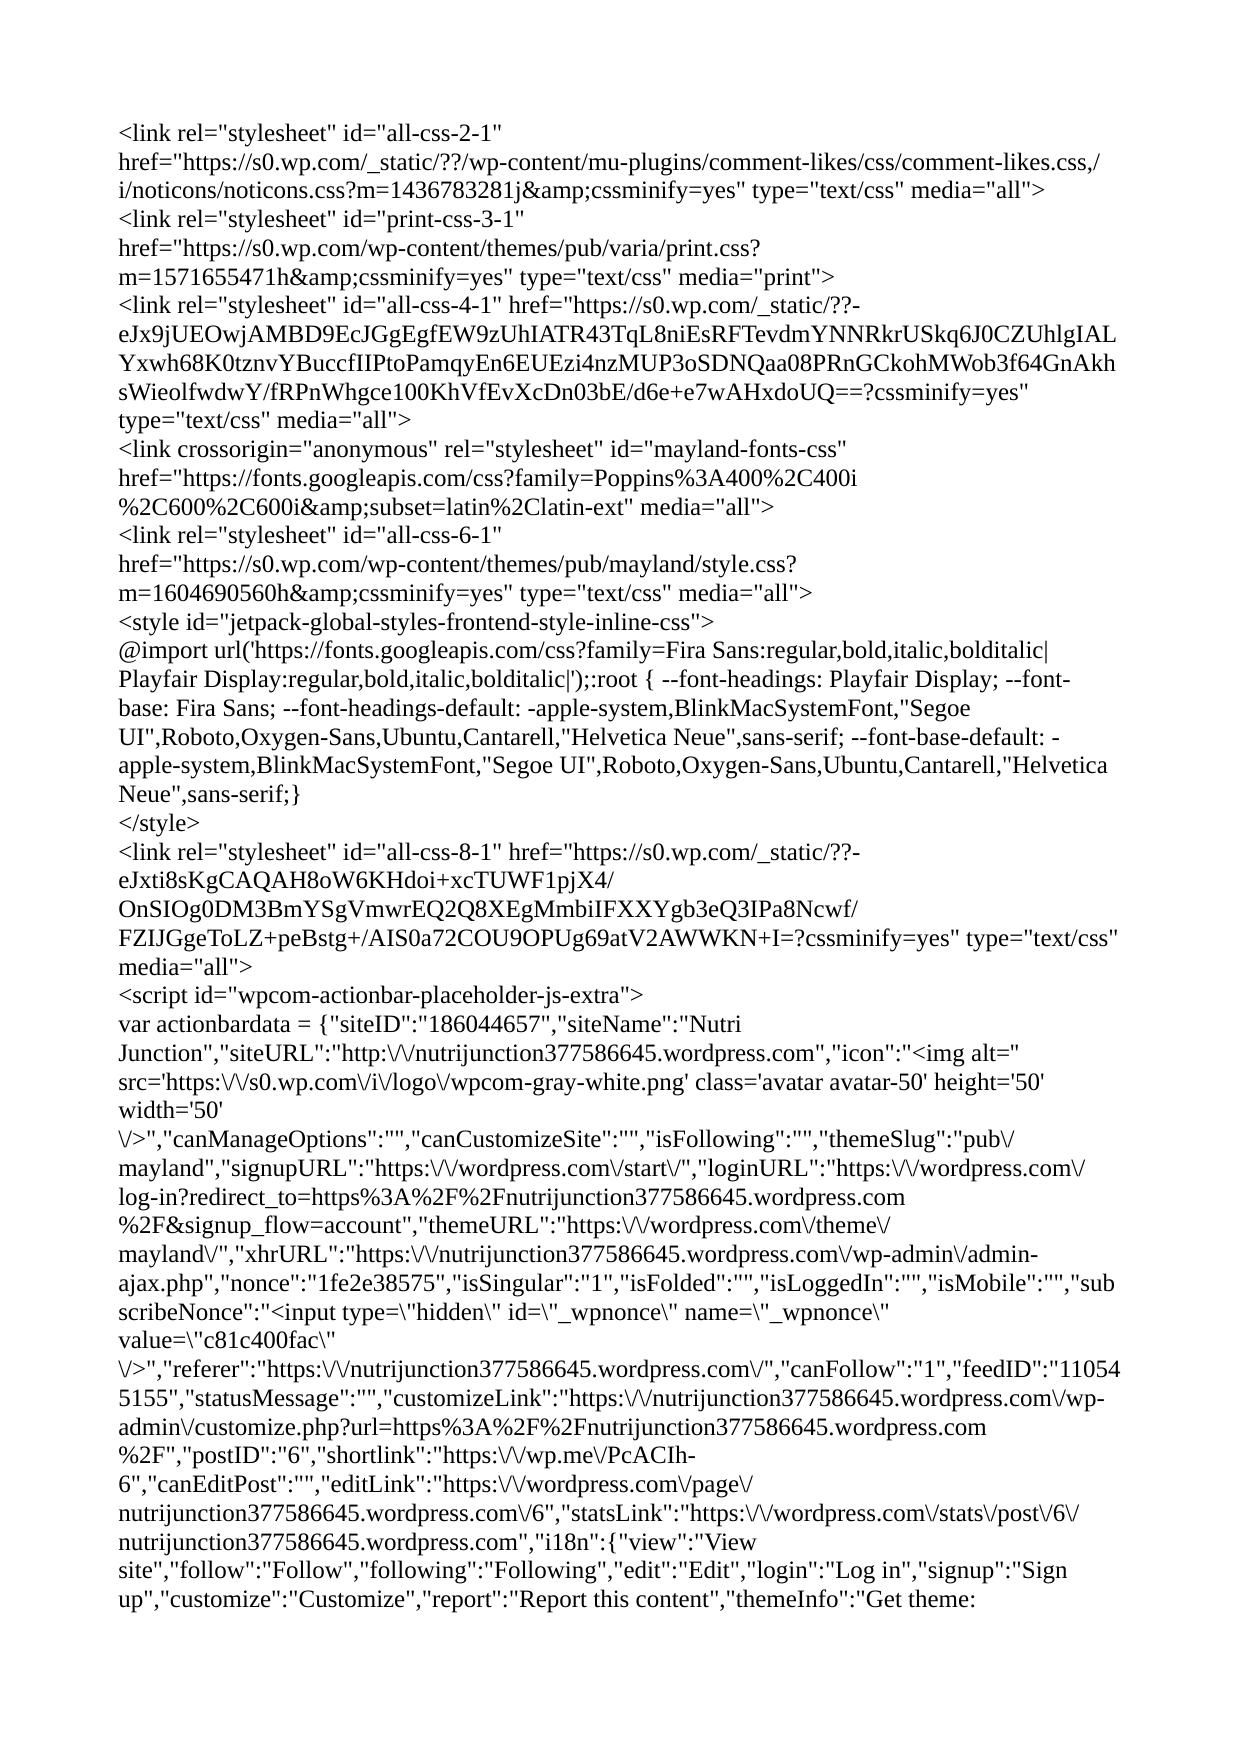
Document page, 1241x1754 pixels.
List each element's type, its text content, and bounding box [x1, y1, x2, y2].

text @import url('https://fonts.googleapis.com/css?family=Fira Sans:regular,bold,italic,bolditalic|Playfair Display:regular,bold,italic,bolditalic|');:root { --font-headings: Playfair Display; --font-base: Fira Sans; --font-headings-default: -apple-system,BlinkMacSystemFont,"Segoe UI",Roboto,Oxygen-Sans,Ubuntu,Cantarell,"Helvetica Neue",sans-serif; --font-base-default: -apple-system,BlinkMacSystemFont,"Segoe UI",Roboto,Oxygen-Sans,Ubuntu,Cantarell,"Helvetica Neue",sans-serif;} [118, 636, 1122, 808]
text <style id="jetpack-global-styles-frontend-style-inline-css"> [118, 607, 1122, 636]
text <link rel="stylesheet" id="print-css-3-1" href="https://s0.wp.com/wp-content/themes/pub/varia/print.css?m=1571655471h&amp;cssminify=yes" type="text/css" media="print"> [118, 204, 1122, 291]
text <link rel="stylesheet" id="all-css-2-1" href="https://s0.wp.com/_static/??/wp-content/mu-plugins/comment-likes/css/comment-likes.css,/i/noticons/noticons.css?m=1436783281j&amp;cssminify=yes" type="text/css" media="all"> [118, 118, 1122, 204]
text <script id="wpcom-actionbar-placeholder-js-extra"> [118, 981, 1122, 1009]
text <link rel="stylesheet" id="all-css-8-1" href="https://s0.wp.com/_static/??-eJxti8sKgCAQAH8oW6KHdoi+xcTUWF1pjX4/OnSIOg0DM3BmYSgVmwrEQ2Q8XEgMmbiIFXXYgb3eQ3IPa8Ncwf/FZIJGgeToLZ+peBstg+/AIS0a72COU9OPUg69atV2AWWKN+I=?cssminify=yes" type="text/css" media="all"> [118, 837, 1122, 981]
text var actionbardata = {"siteID":"186044657","siteName":"Nutri Junction","siteURL":"http:\/\/nutrijunction377586645.wordpress.com","icon":"<img alt='' src='https:\/\/s0.wp.com\/i\/logo\/wpcom-gray-white.png' class='avatar avatar-50' height='50' width='50' \/>","canManageOptions":"","canCustomizeSite":"","isFollowing":"","themeSlug":"pub\/mayland","signupURL":"https:\/\/wordpress.com\/start\/","loginURL":"https:\/\/wordpress.com\/log-in?redirect_to=https%3A%2F%2Fnutrijunction377586645.wordpress.com%2F&signup_flow=account","themeURL":"https:\/\/wordpress.com\/theme\/mayland\/","xhrURL":"https:\/\/nutrijunction377586645.wordpress.com\/wp-admin\/admin-ajax.php","nonce":"1fe2e38575","isSingular":"1","isFolded":"","isLoggedIn":"","isMobile":"","subscribeNonce":"<input type=\"hidden\" id=\"_wpnonce\" name=\"_wpnonce\" value=\"c81c400fac\" \/>","referer":"https:\/\/nutrijunction377586645.wordpress.com\/","canFollow":"1","feedID":"110545155","statusMessage":"","customizeLink":"https:\/\/nutrijunction377586645.wordpress.com\/wp-admin\/customize.php?url=https%3A%2F%2Fnutrijunction377586645.wordpress.com%2F","postID":"6","shortlink":"https:\/\/wp.me\/PcACIh-6","canEditPost":"","editLink":"https:\/\/wordpress.com\/page\/nutrijunction377586645.wordpress.com\/6","statsLink":"https:\/\/wordpress.com\/stats\/post\/6\/nutrijunction377586645.wordpress.com","i18n":{"view":"View site","follow":"Follow","following":"Following","edit":"Edit","login":"Log in","signup":"Sign up","customize":"Customize","report":"Report this content","themeInfo":"Get theme: [118, 1009, 1122, 1613]
text </style> [118, 808, 1122, 837]
text <link crossorigin="anonymous" rel="stylesheet" id="mayland-fonts-css" href="https://fonts.googleapis.com/css?family=Poppins%3A400%2C400i%2C600%2C600i&amp;subset=latin%2Clatin-ext" media="all"> [118, 434, 1122, 521]
text <link rel="stylesheet" id="all-css-6-1" href="https://s0.wp.com/wp-content/themes/pub/mayland/style.css?m=1604690560h&amp;cssminify=yes" type="text/css" media="all"> [118, 521, 1122, 607]
text <link rel="stylesheet" id="all-css-4-1" href="https://s0.wp.com/_static/??-eJx9jUEOwjAMBD9EcJGgEgfEW9zUhIATR43TqL8niEsRFTevdmYNNRkrUSkq6J0CZUhlgIALYxwh68K0tznvYBuccfIIPtoPamqyEn6EUEzi4nzMUP3oSDNQaa08PRnGCkohMWob3f64GnAkhsWieolfwdwY/fRPnWhgce100KhVfEvXcDn03bE/d6e+e7wAHxdoUQ==?cssminify=yes" type="text/css" media="all"> [118, 291, 1122, 434]
